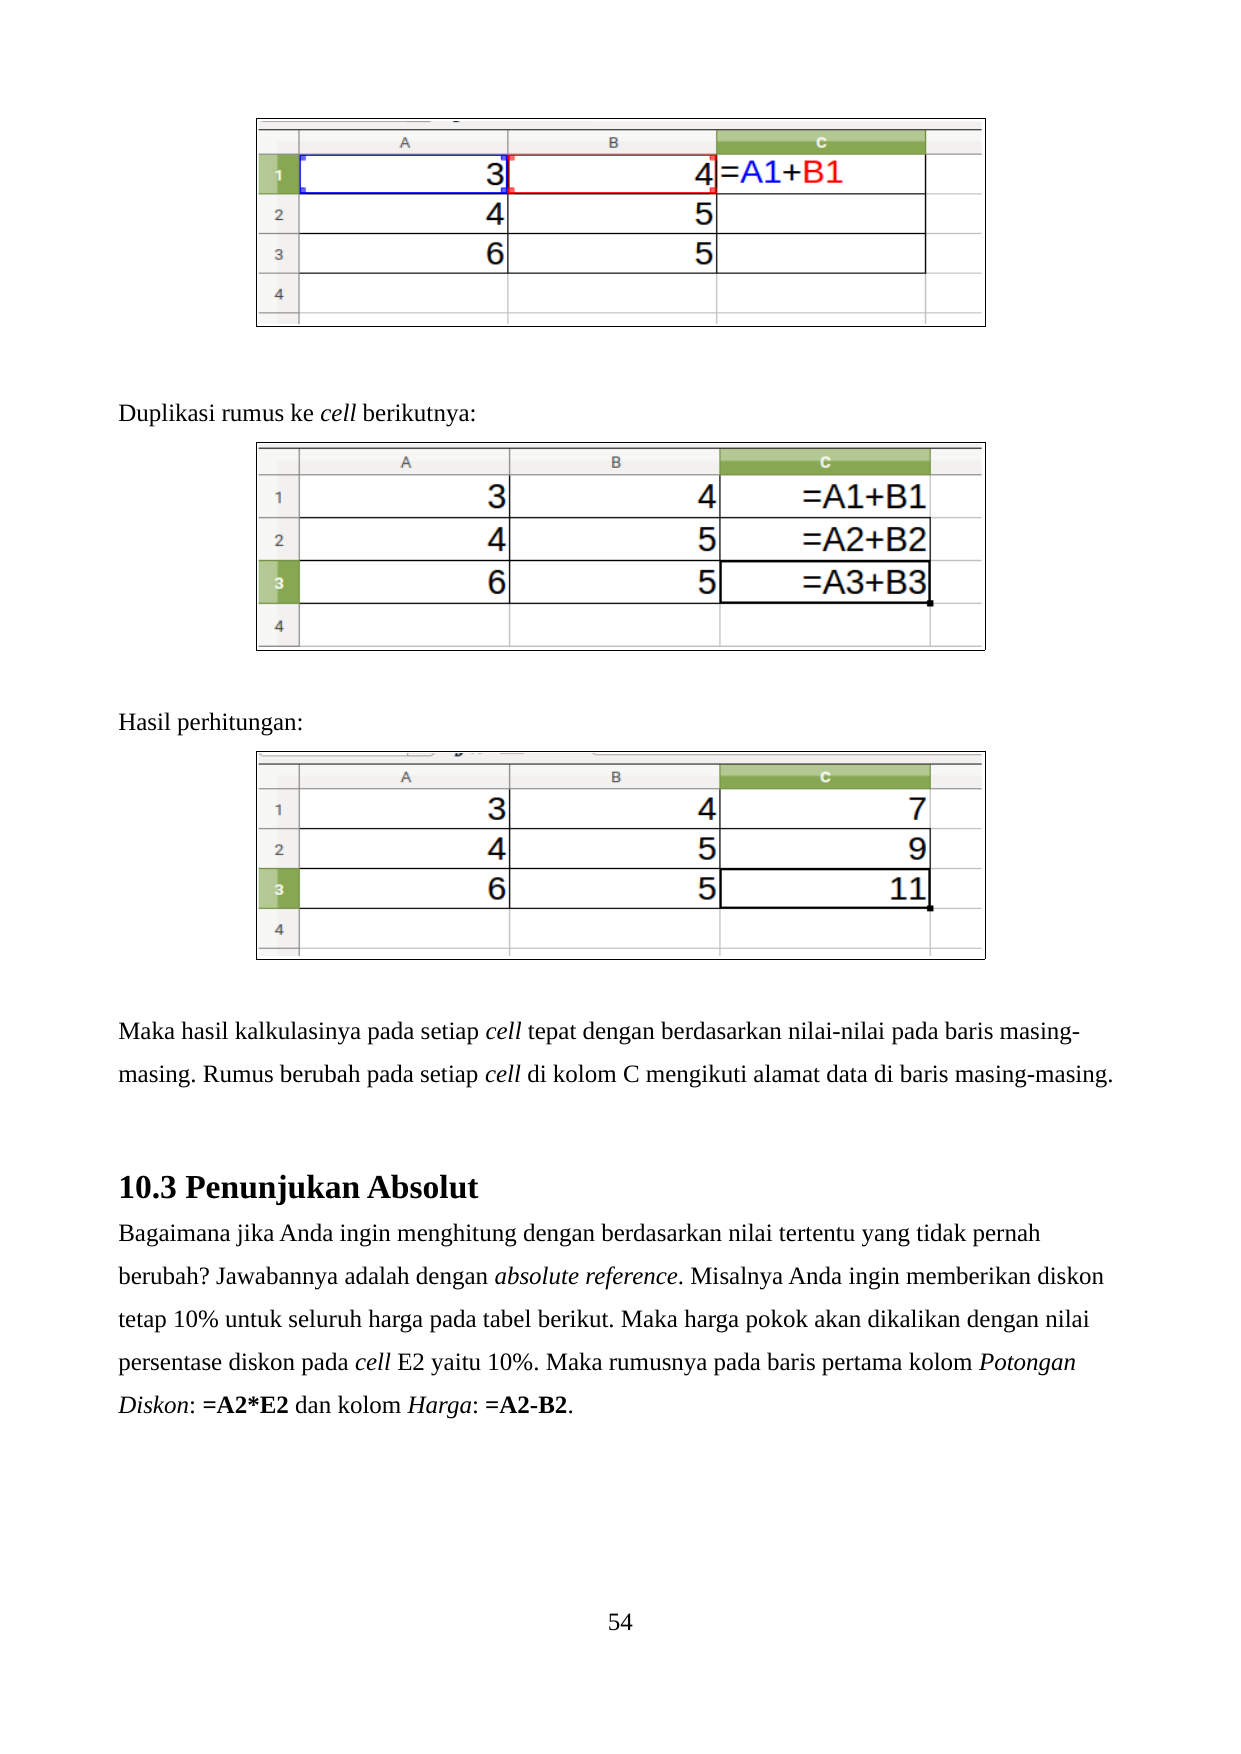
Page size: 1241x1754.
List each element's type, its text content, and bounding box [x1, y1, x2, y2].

text Duplikasi rumus ke cell berikutnya: [118, 398, 1122, 427]
text Hasil perhitungan: [118, 707, 1122, 736]
picture [258, 753, 982, 956]
text Maka hasil kalkulasinya pada setiap cell tepat dengan berdasarkan nilai-nilai pada baris masing-masing. Rumus berubah pada setiap cell di kolom C mengikuti alamat data di baris masing-masing. [118, 1016, 1122, 1088]
picture [258, 444, 982, 647]
subtitle 10.3 Penunjukan Absolut [118, 1167, 1122, 1205]
picture [258, 121, 982, 324]
text Bagaimana jika Anda ingin menghitung dengan berdasarkan nilai tertentu yang tidak pernah berubah? Jawabannya adalah dengan absolute reference. Misalnya Anda ingin memberikan diskon tetap 10% untuk seluruh harga pada tabel berikut. Maka harga pokok akan dikalikan dengan nilai persentase diskon pada cell E2 yaitu 10%. Maka rumusnya pada baris pertama kolom Potongan Diskon: =A2*E2 dan kolom Harga: =A2-B2. [118, 1218, 1122, 1419]
